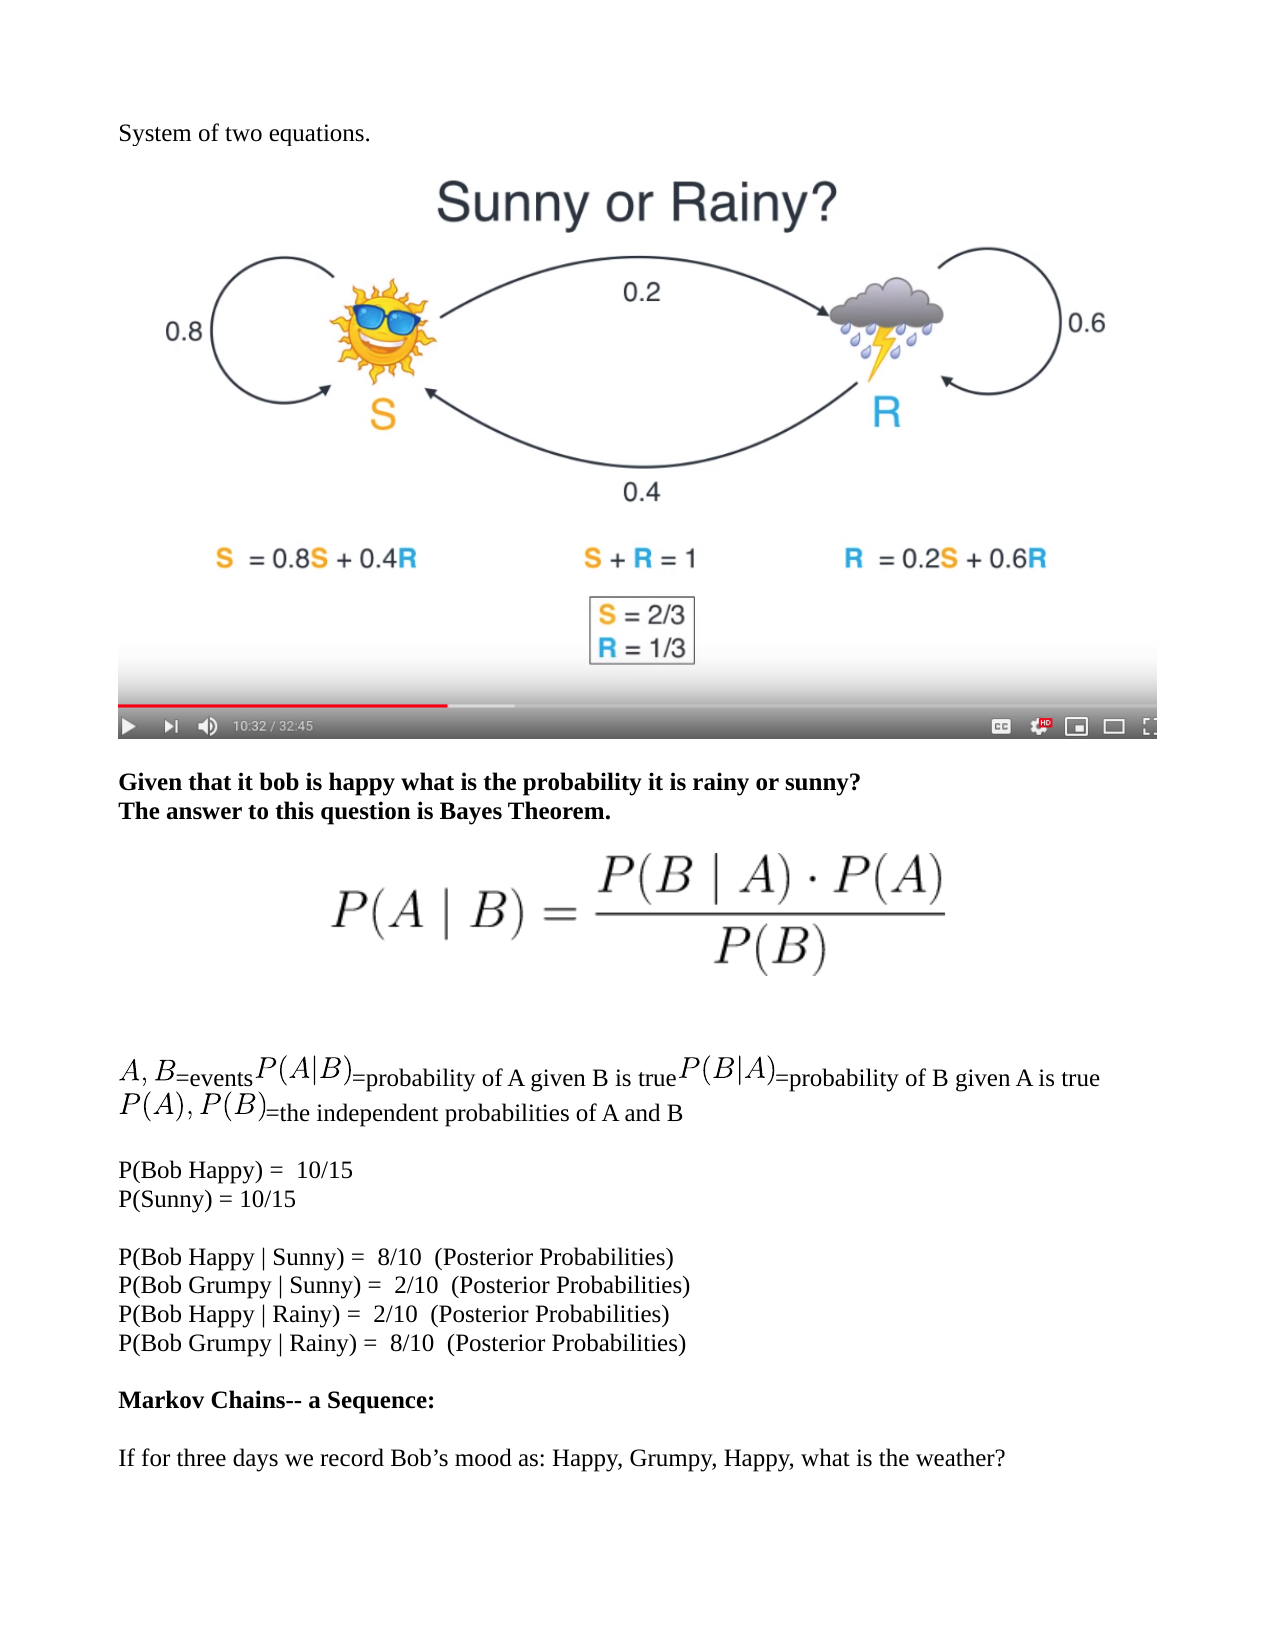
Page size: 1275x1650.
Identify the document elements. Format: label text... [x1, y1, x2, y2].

text P(Sunny) = 10/15 [118, 1184, 1157, 1213]
text =events=probability of A given B is true=probability of B given A is true=the independent probabilities of A and B [118, 1054, 1157, 1127]
text P(Bob Grumpy | Sunny) = 2/10 (Posterior Probabilities) [118, 1271, 1157, 1299]
text Given that it bob is happy what is the probability it is rainy or sunny? [118, 767, 1157, 796]
text Markov Chains-- a Sequence: [118, 1386, 1157, 1414]
text P(Bob Grumpy | Rainy) = 8/10 (Posterior Probabilities) [118, 1328, 1157, 1357]
text The answer to this question is Bayes Theorem. [118, 796, 1157, 824]
text P(Bob Happy | Sunny) = 8/10 (Posterior Probabilities) [118, 1242, 1157, 1271]
text P(Bob Happy | Rainy) = 2/10 (Posterior Probabilities) [118, 1299, 1157, 1328]
picture [118, 146, 1157, 739]
text System of two equations. [118, 118, 1157, 146]
text If for three days we record Bob’s mood as: Happy, Grumpy, Happy, what is the weather? [118, 1443, 1157, 1472]
text P(Bob Happy) = 10/15 [118, 1156, 1157, 1184]
picture [329, 853, 946, 976]
